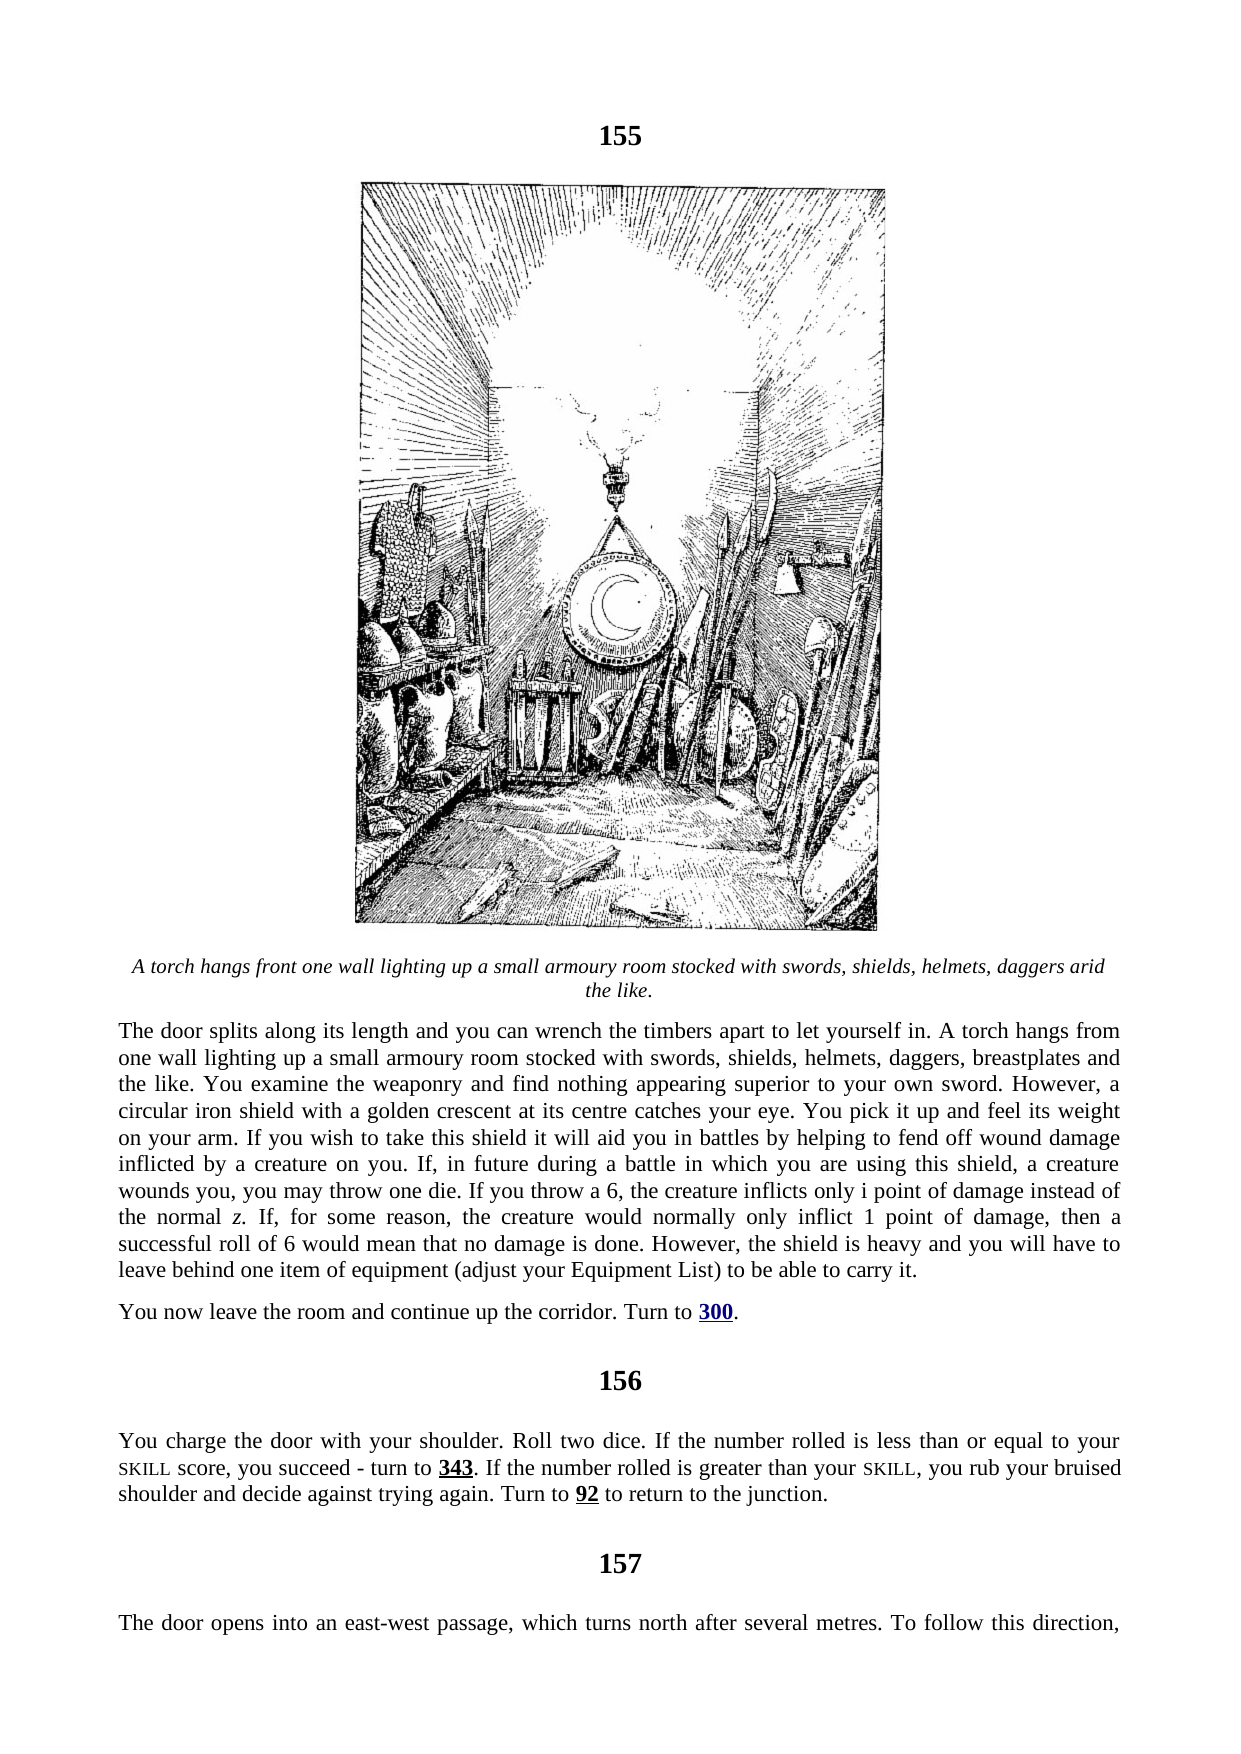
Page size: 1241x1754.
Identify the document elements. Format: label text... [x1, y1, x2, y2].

text A torch hangs front one wall lighting up a small armoury room stocked with swords, shields, helmets, daggers arid the like. [118, 181, 1122, 1002]
text The door splits along its length and you can wrench the timbers apart to let yourself in. A torch hangs from one wall lighting up a small armoury room stocked with swords, shields, helmets, daggers, breastplates and the like. You examine the weaponry and find nothing appearing superior to your own sword. However, a circular iron shield with a golden crescent at its centre catches your eye. You pick it up and feel its weight on your arm. If you wish to take this shield it will aid you in battles by helping to fend off wound damage inflicted by a creature on you. If, in future during a battle in which you are using this shield, a creature wounds you, you may throw one die. If you throw a 6, the creature inflicts only i point of damage instead of the normal z. If, for some reason, the creature would normally only inflict 1 point of damage, then a successful roll of 6 would mean that no damage is done. However, the shield is heavy and you will have to leave behind one item of equipment (adjust your Equipment List) to be able to carry it. [118, 1017, 1122, 1283]
subtitle 155 [118, 118, 1122, 152]
text The door opens into an east-west passage, which turns north after several metres. To follow this direction, [118, 1609, 1122, 1636]
subtitle 157 [118, 1546, 1122, 1579]
subtitle 156 [118, 1364, 1122, 1397]
picture [355, 181, 886, 931]
text You now leave the room and continue up the corridor. Turn to 300. [118, 1298, 1122, 1324]
text You charge the door with your shoulder. Roll two dice. If the number rolled is less than or equal to your skill score, you succeed - turn to 343. If the number rolled is greater than your skill, you rub your bruised shoulder and decide against trying again. Turn to 92 to return to the junction. [118, 1427, 1122, 1506]
